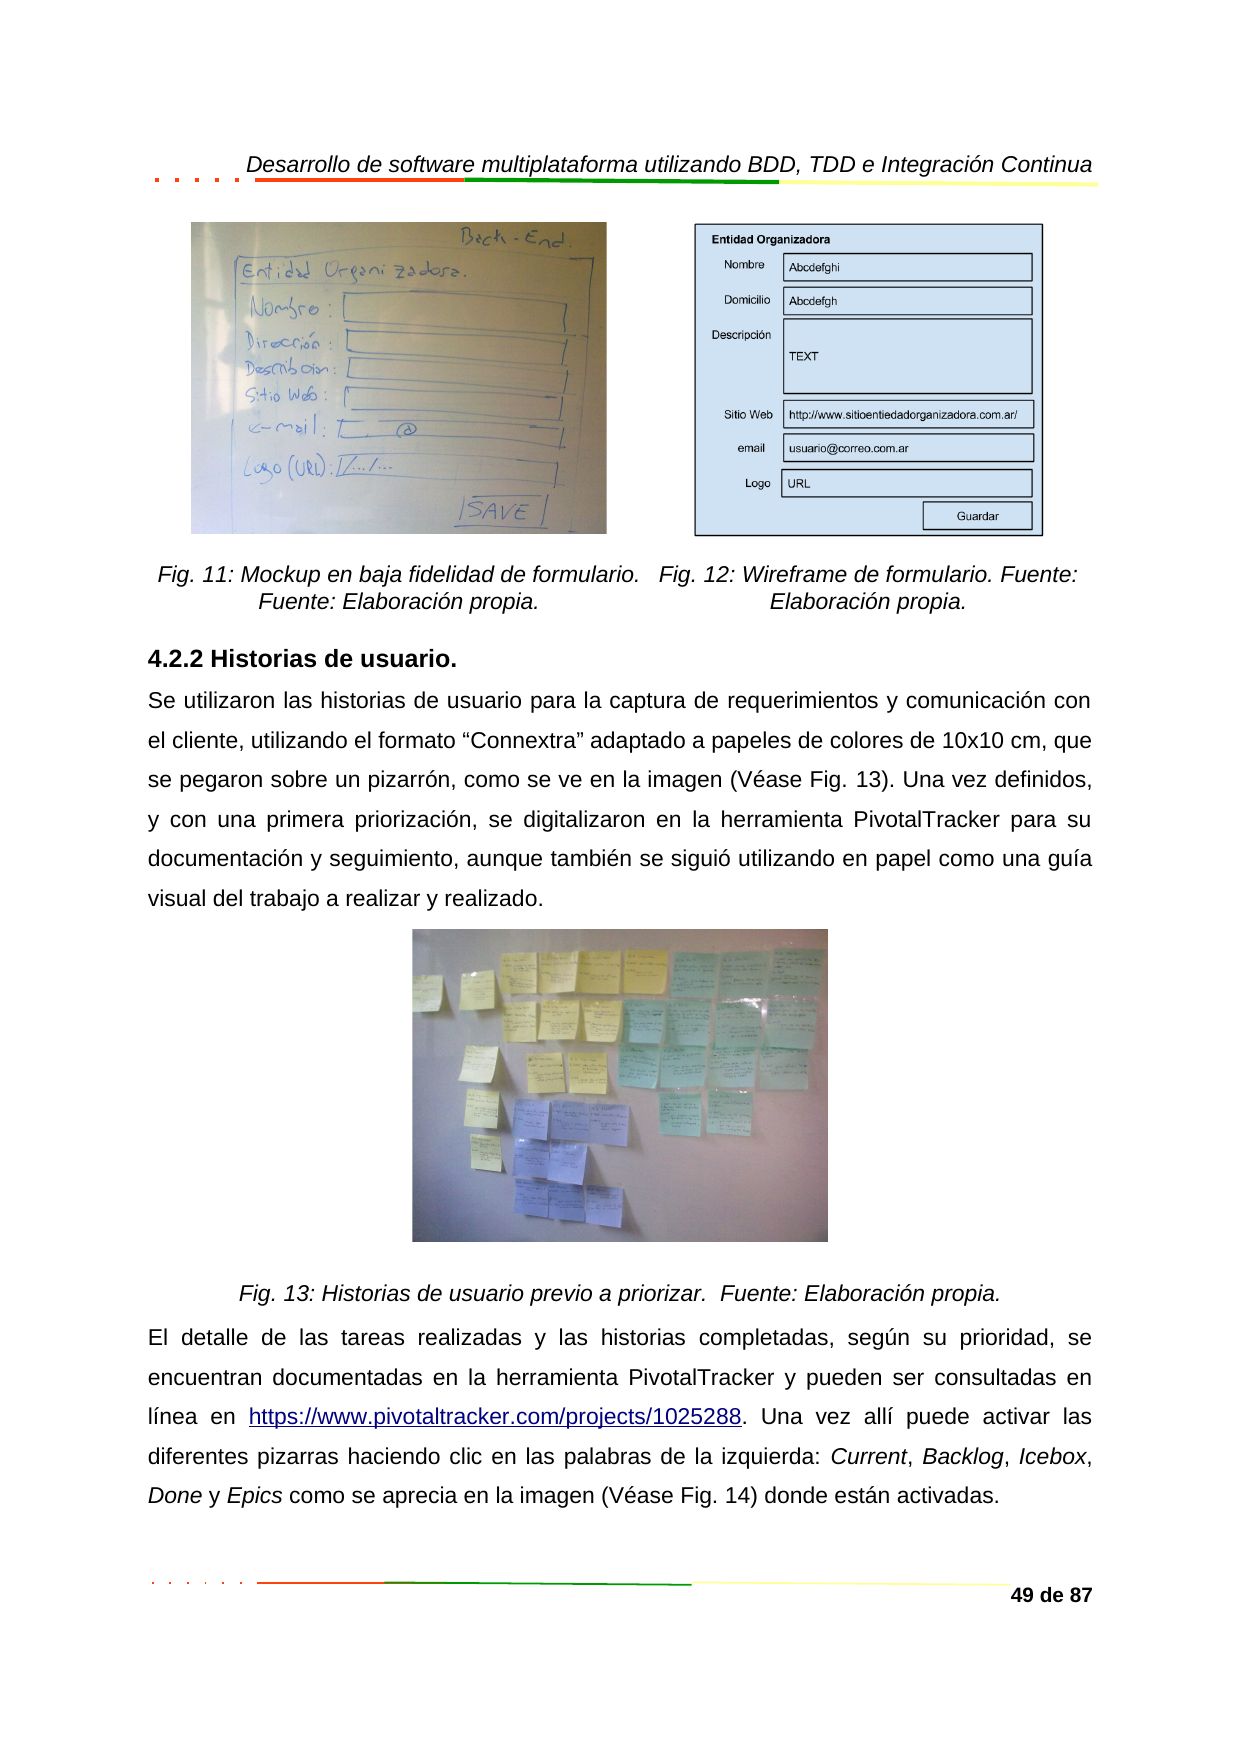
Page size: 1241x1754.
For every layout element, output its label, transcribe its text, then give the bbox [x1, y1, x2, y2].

table_header [148, 216, 650, 543]
picture [692, 222, 1044, 538]
table_cell Fig. 13: Historias de usuario previo a priorizar. Fuente: Elaboración propia. [148, 1261, 1093, 1324]
list 4.2.2 Historias de usuario. [148, 644, 1093, 673]
table_cell Fig. 11: Mockup en baja fidelidad de formulario. Fuente: Elaboración propia. [148, 543, 650, 632]
table_header [148, 924, 1093, 1261]
table_cell Fig. 12: Wireframe de formulario. Fuente: Elaboración propia. [650, 543, 1086, 632]
text El detalle de las tareas realizadas y las historias completadas, según su prioridad, se encuentran documentadas en la herramienta PivotalTracker y pueden ser consultadas en línea en https://www.pivotaltracker.com/projects/1025288. Una vez allí puede activar las diferentes pizarras haciendo clic en las palabras de la izquierda: Current, Backlog, Icebox, Done y Epics como se aprecia en la imagen (Véase Fig. 14) donde están activadas. [148, 1324, 1093, 1508]
table_header [650, 216, 1086, 543]
picture [412, 929, 828, 1242]
text Se utilizaron las historias de usuario para la captura de requerimientos y comunicación con el cliente, utilizando el formato “Connextra” adaptado a papeles de colores de 10x10 cm, que se pegaron sobre un pizarrón, como se ve en la imagen (Véase Fig. 13). Una vez definidos, y con una primera priorización, se digitalizaron en la herramienta PivotalTracker para su documentación y seguimiento, aunque también se siguió utilizando en papel como una guía visual del trabajo a realizar y realizado. [148, 687, 1093, 911]
picture [191, 222, 607, 534]
